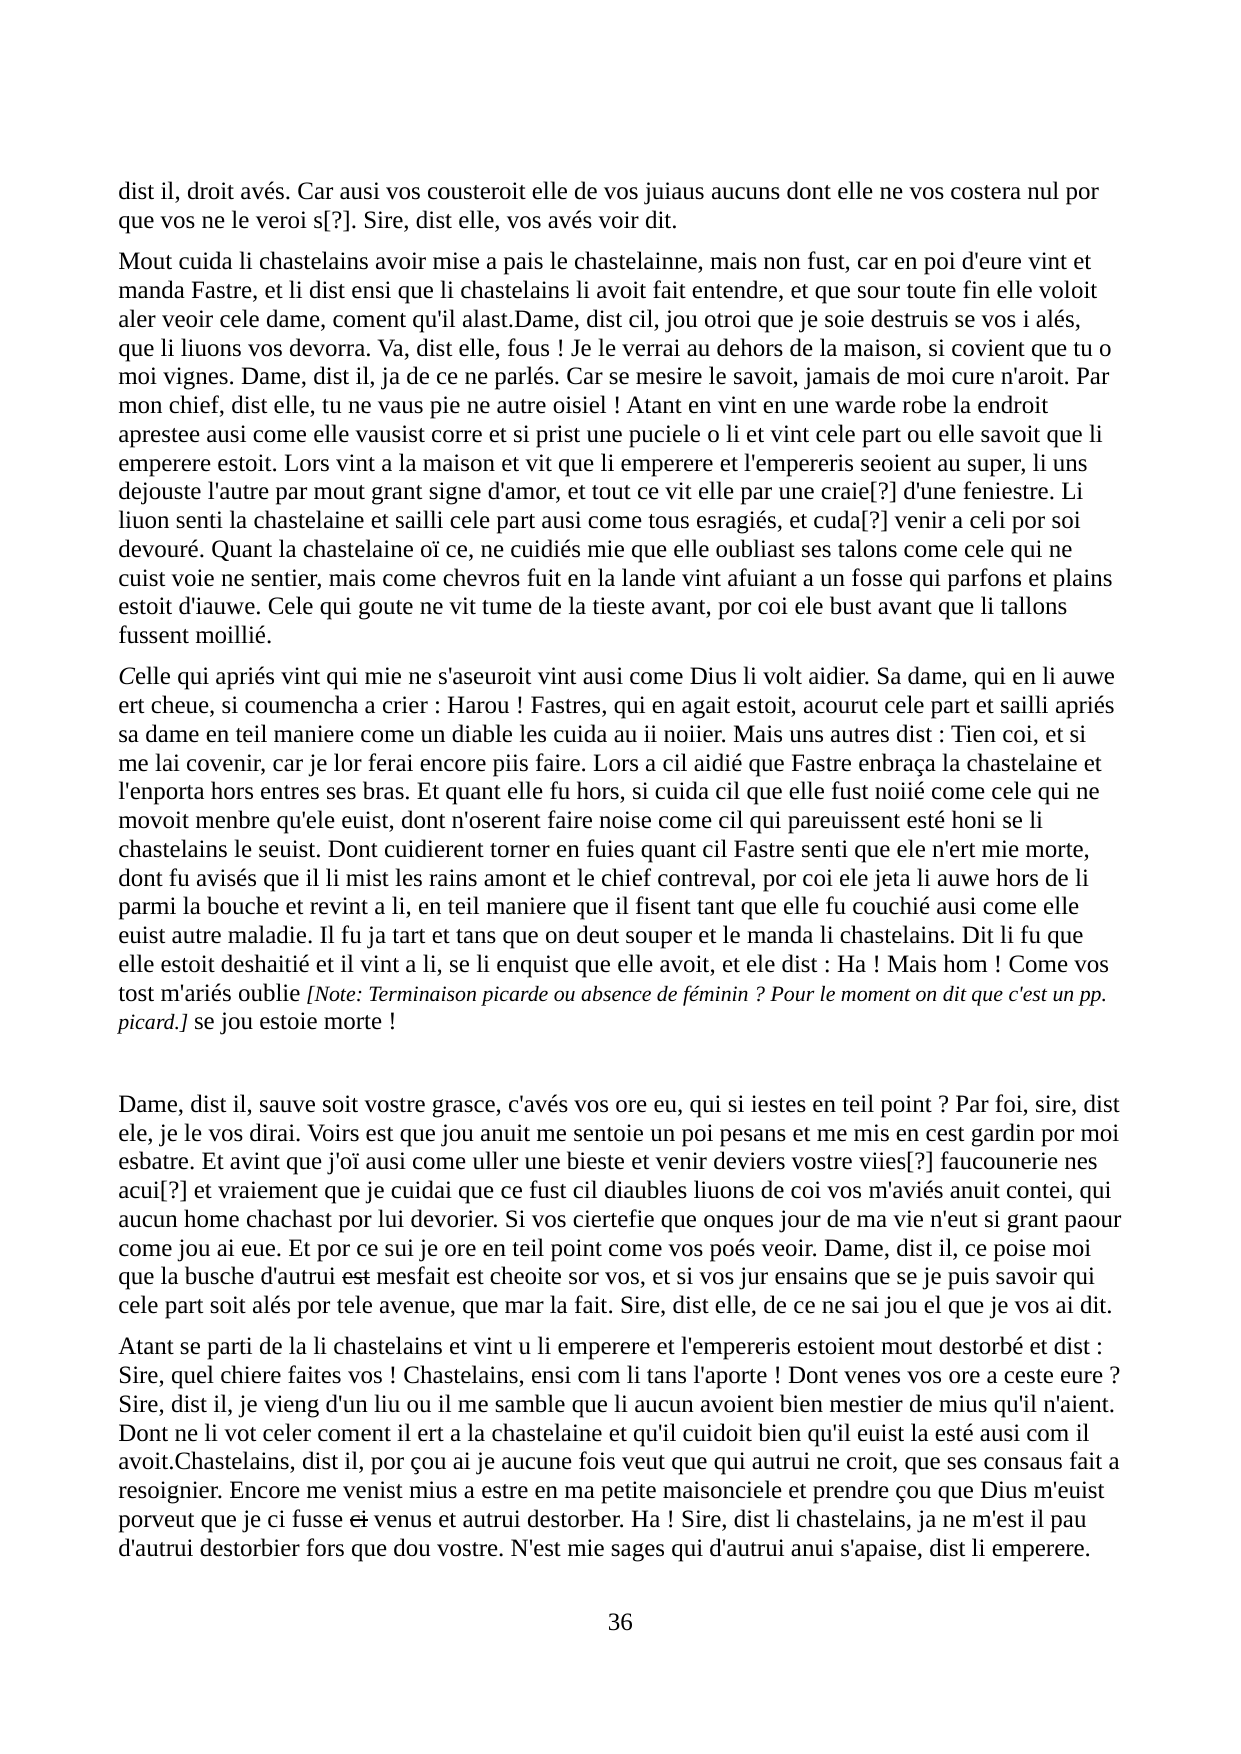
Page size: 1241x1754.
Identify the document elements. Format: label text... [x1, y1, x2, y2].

text Dame, dist il, sauve soit vostre grasce, c'avés vos ore eu, qui si iestes en teil point ? Par foi, sire, dist ele, je le vos dirai. Voirs est que jou anuit me sentoie un poi pesans et me mis en cest gardin por moi esbatre. Et avint que j'oï ausi come uller une bieste et venir deviers vostre viies[?] faucounerie nes acui[?] et vraiement que je cuidai que ce fust cil diaubles liuons de coi vos m'aviés anuit contei, qui aucun home chachast por lui devorier. Si vos ciertefie que onques jour de ma vie n'eut si grant paour come jou ai eue. Et por ce sui je ore en teil point come vos poés veoir. Dame, dist il, ce poise moi que la busche d'autrui est mesfait est cheoite sor vos, et si vos jur ensains que se je puis savoir qui cele part soit alés por tele avenue, que mar la fait. Sire, dist elle, de ce ne sai jou el que je vos ai dit. [118, 933, 1122, 1163]
text Celle qui apriés vint qui mie ne s'aseuroit vint ausi come Dius li volt aidier. Sa dame, qui en li auwe ert cheue, si coumencha a crier : Harou ! Fastres, qui en agait estoit, acourut cele part et sailli apriés sa dame en teil maniere come un diable les cuida au ii noiier. Mais uns autres dist : Tien coi, et si me lai covenir, car je lor ferai encore piis faire. Lors a cil aidié que Fastre enbraça la chastelaine et l'enporta hors entres ses bras. Et quant elle fu hors, si cuida cil que elle fust noiié come cele qui ne movoit menbre qu'ele euist, dont n'oserent faire noise come cil qui pareuissent esté honi se li chastelains le seuist. Dont cuidierent torner en fuies quant cil Fastre senti que ele n'ert mie morte, dont fu avisés que il li mist les rains amont et le chief contreval, por coi ele jeta li auwe hors de li parmi la bouche et revint a li, en teil maniere que il fisent tant que elle fu couchié ausi come elle euist autre maladie. Il fu ja tart et tans que on deut souper et le manda li chastelains. Dit li fu que elle estoit deshaitié et il vint a li, se li enquist que elle avoit, et ele dist : Ha ! Mais hom ! Come vos tost m'ariés oublie [Note: Terminaison picarde ou absence de féminin ? Pour le moment on dit que c'est un pp. picard.] se jou estoie morte ! [118, 505, 1122, 879]
text Atant se parti de la li chastelains et vint u li emperere et l'empereris estoient mout destorbé et dist : Sire, quel chiere faites vos ! Chastelains, ensi com li tans l'aporte ! Dont venes vos ore a ceste eure ? Sire, dist il, je vieng d'un liu ou il me samble que li aucun avoient bien mestier de mius qu'il n'aient. Dont ne li vot celer coment il ert a la chastelaine et qu'il cuidoit bien qu'il euist la esté ausi com il avoit.Chastelains, dist il, por çou ai je aucune fois veut que qui autrui ne croit, que ses consaus fait a resoignier. Encore me venist mius a estre en ma petite maisonciele et prendre çou que Dius m'euist porveut que je ci fusse ci venus et autrui destorber. Ha ! Sire, dist li chastelains, ja ne m'est il pau d'autrui destorbier fors que dou vostre. N'est mie sages qui d'autrui anui s'apaise, dist li emperere. Or me dites dont mais qu'il ne vos anuit, fait li chastelains, qui vos ai si destorbé. Je le vos dirai, dist il. Voirs est que nos seiiemes anuit au souper, et vint je ne sai cui a cele fenestre de dehors por veoir chaiens. Et nostre liuons le senti, qui sailli cele part et vos aseur que il mist teil painne a l'issir hor que jou onques por povoir que je euisse ne l'en peut apaisier. Et avint de çou une aventure qui en la fin, por çou que je ne le laissoie hors, que il fist samblant de nos tous devorer, et je n'eut plus de confort que je sailli a me espee et me mis entre ma dame et lui por lui ochire se je peuisse. Quant il vit ce, si se mist a merci et se couru asés tos a mes piés, dont je lo le glorius roi de de paradis, qu'il a la nuit d'anuit nos atens d'anieuse mort. [118, 1175, 1122, 1549]
text Mout cuida li chastelains avoir mise a pais le chastelainne, mais non fust, car en poi d'eure vint et manda Fastre, et li dist ensi que li chastelains li avoit fait entendre, et que sour toute fin elle voloit aler veoir cele dame, coment qu'il alast.Dame, dist cil, jou otroi que je soie destruis se vos i alés, que li liuons vos devorra. Va, dist elle, fous ! Je le verrai au dehors de la maison, si covient que tu o moi vignes. Dame, dist il, ja de ce ne parlés. Car se mesire le savoit, jamais de moi cure n'aroit. Par mon chief, dist elle, tu ne vaus pie ne autre oisiel ! Atant en vint en une warde robe la endroit aprestee ausi come elle vausist corre et si prist une puciele o li et vint cele part ou elle savoit que li emperere estoit. Lors vint a la maison et vit que li emperere et l'empereris seoient au super, li uns dejouste l'autre par mout grant signe d'amor, et tout ce vit elle par une craie[?] d'une feniestre. Li liuon senti la chastelaine et sailli cele part ausi come tous esragiés, et cuda[?] venir a celi por soi devouré. Quant la chastelaine oï ce, ne cuidiés mie que elle oubliast ses talons come cele qui ne cuist voie ne sentier, mais come chevros fuit en la lande vint afuiant a un fosse qui parfons et plains estoit d'iauwe. Cele qui goute ne vit tume de la tieste avant, por coi ele bust avant que li tallons fussent moillié. [118, 176, 1122, 493]
